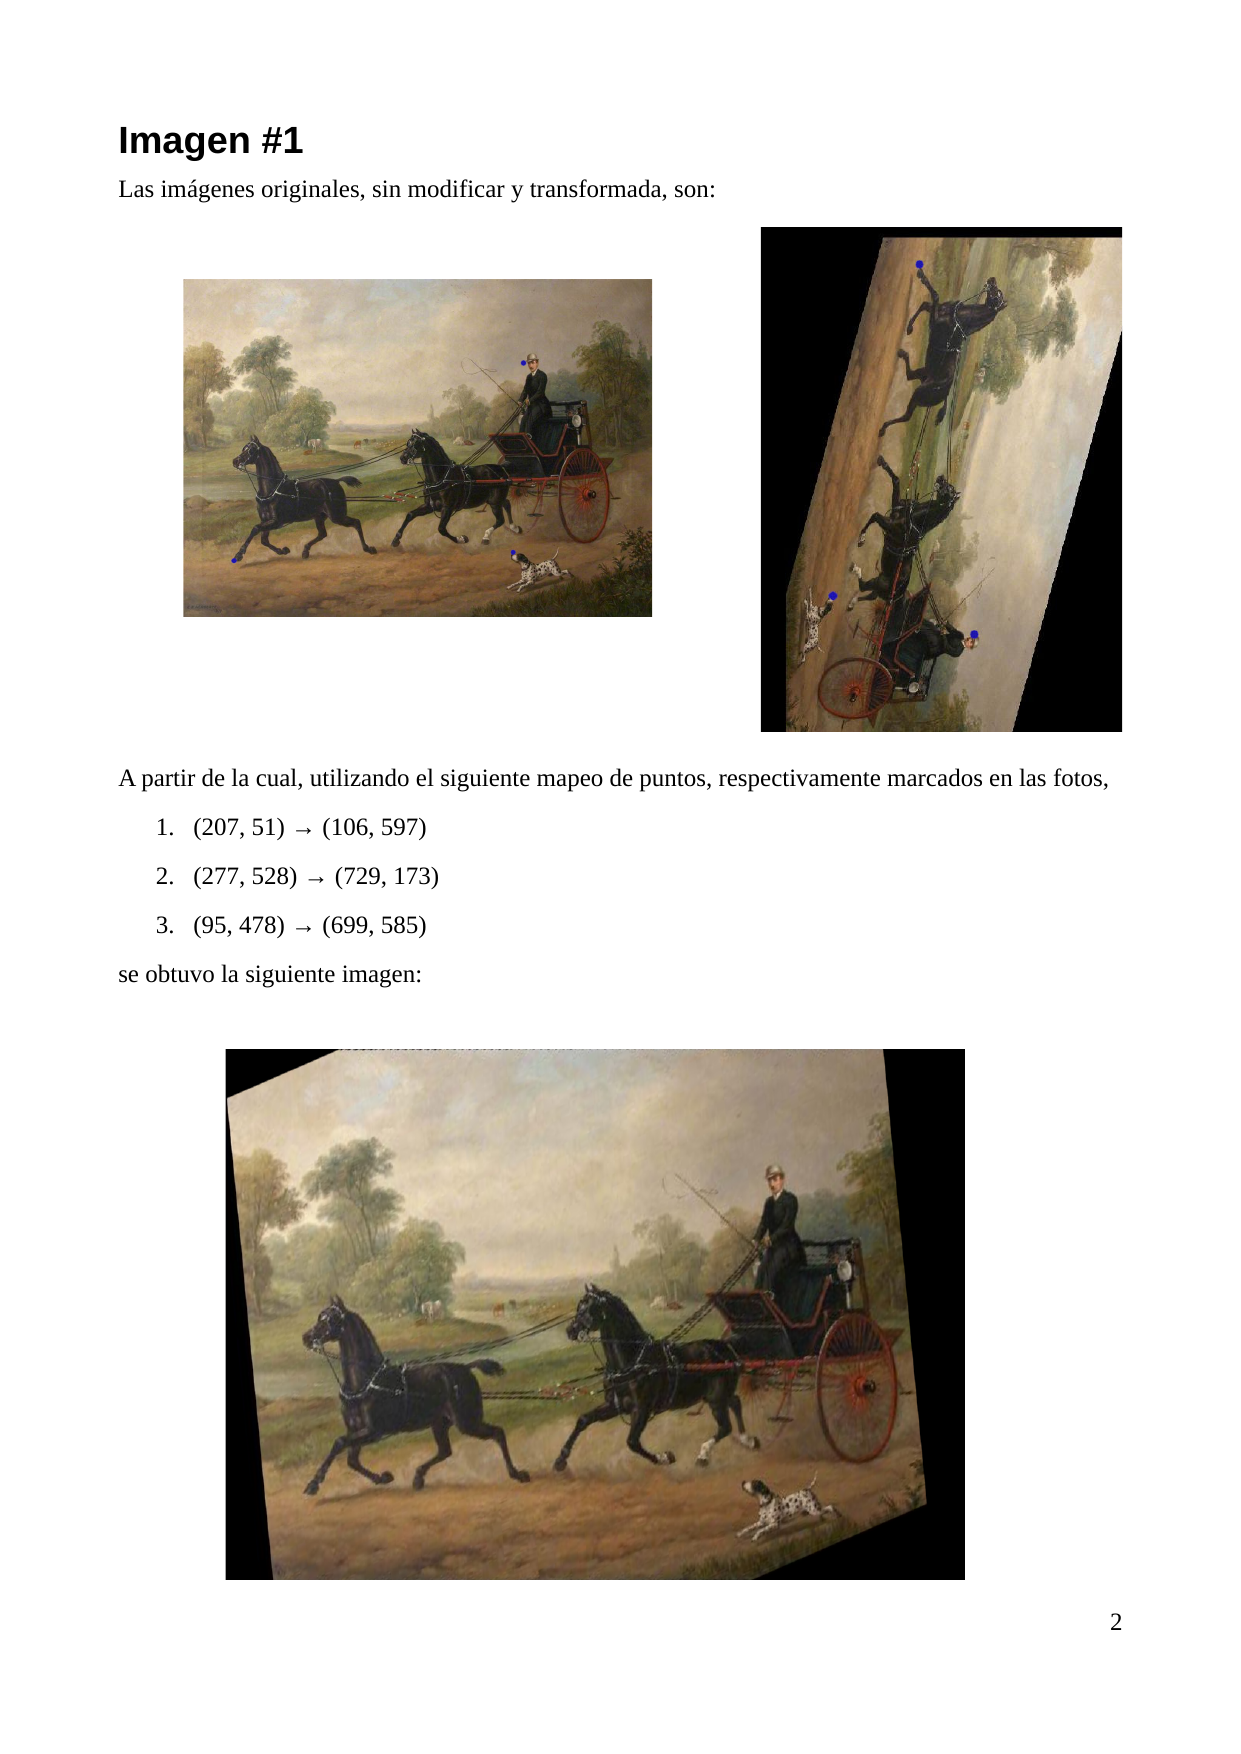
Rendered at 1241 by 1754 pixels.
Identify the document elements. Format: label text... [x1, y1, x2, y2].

list (95, 478) → (699, 585) [156, 910, 1122, 939]
text Las imágenes originales, sin modificar y transformada, son: [118, 174, 1122, 203]
list (277, 528) → (729, 173) [156, 861, 1122, 890]
text A partir de la cual, utilizando el siguiente mapeo de puntos, respectivamente marcados en las fotos, [118, 763, 1122, 792]
list (207, 51) → (106, 597) [156, 812, 1122, 841]
subtitle Imagen #1 [118, 118, 1122, 162]
picture [760, 227, 1123, 732]
picture [225, 1049, 965, 1580]
picture [183, 279, 653, 617]
text se obtuvo la siguiente imagen: [118, 959, 1122, 988]
